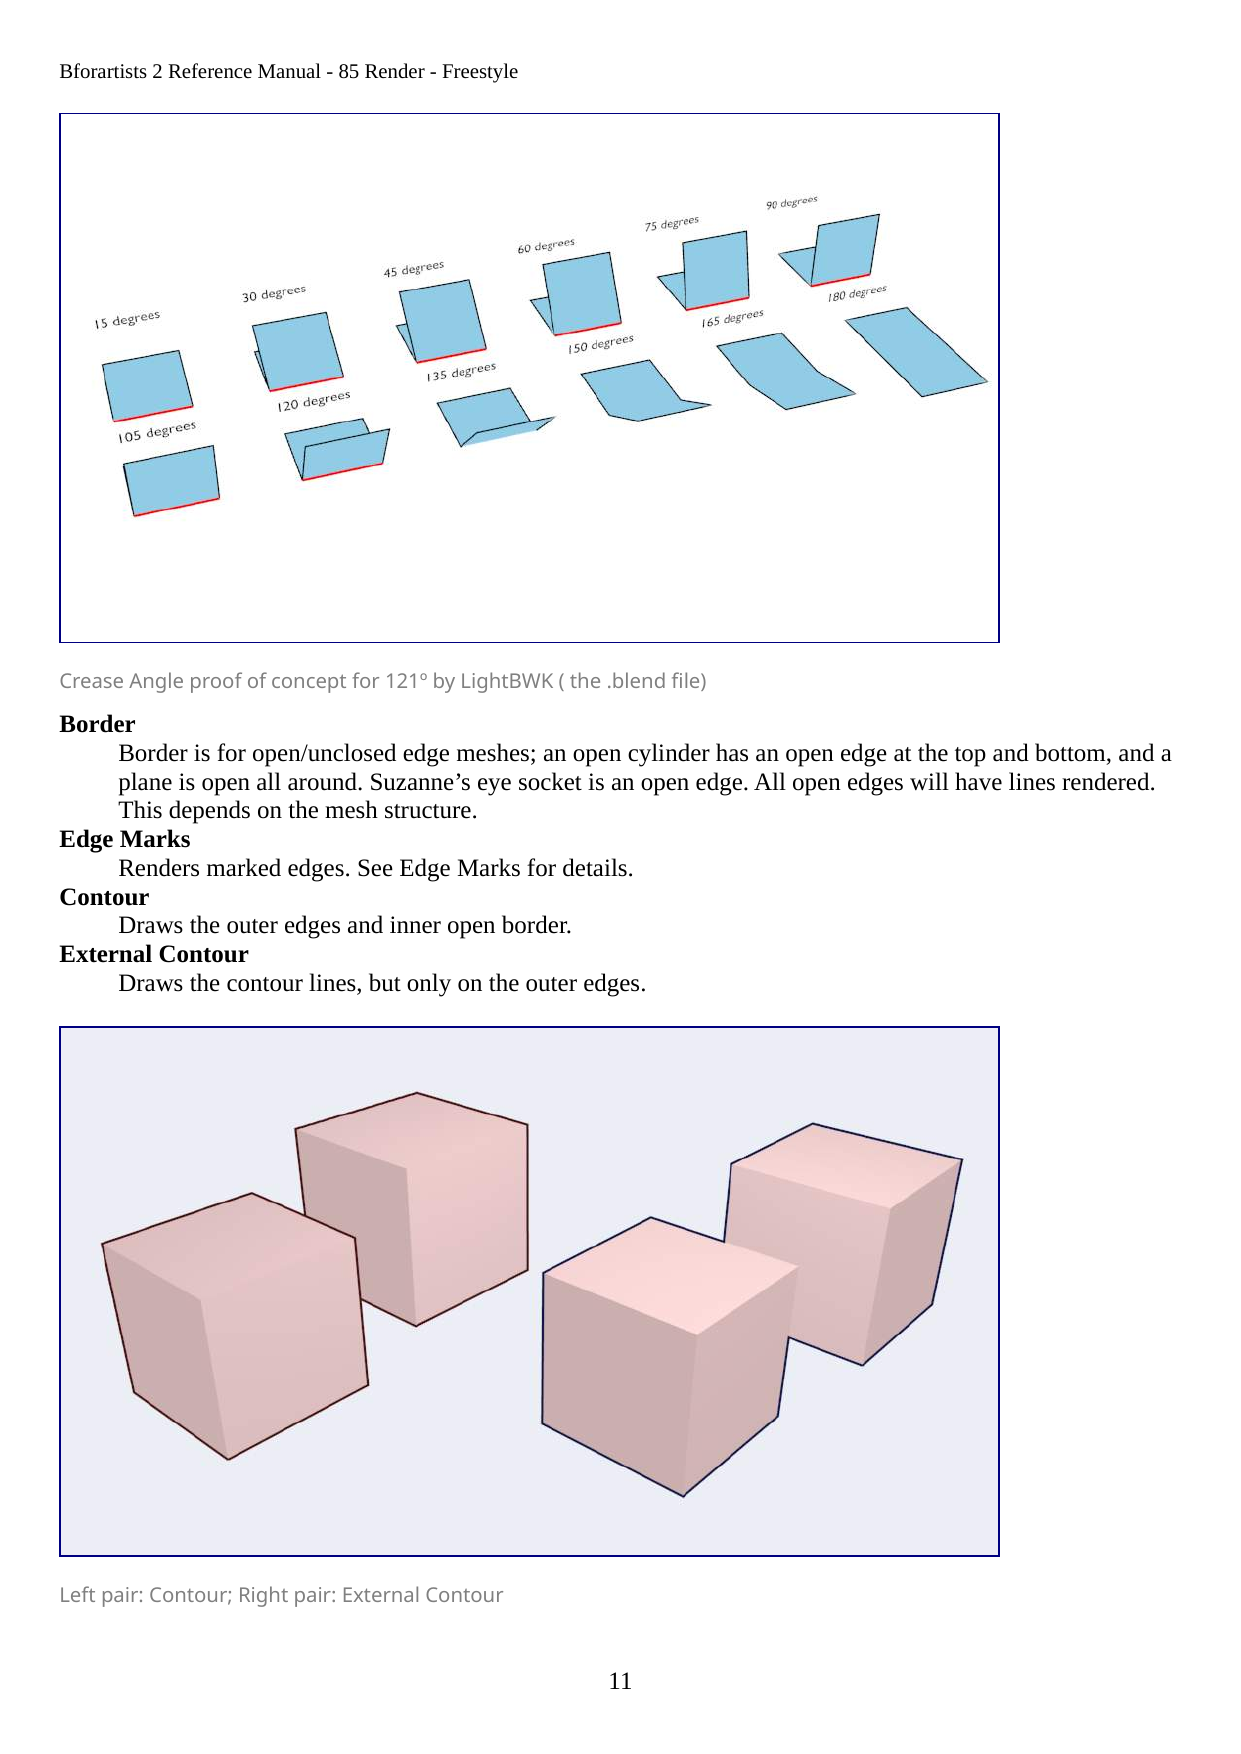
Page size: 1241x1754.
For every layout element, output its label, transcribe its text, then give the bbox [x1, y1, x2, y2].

text Crease Angle proof of concept for 121º by LightBWK ( the .blend file) [59, 663, 1181, 694]
picture [61, 114, 998, 642]
subtitle Border [59, 709, 1181, 738]
subtitle External Contour [59, 939, 1181, 968]
text Left pair: Contour; Right pair: External Contour [59, 1577, 1181, 1608]
list Border is for open/unclosed edge meshes; an open cylinder has an open edge at the top and bottom, and a plane is open all around. Suzanne’s eye socket is an open edge. All open edges will have lines rendered. This depends on the mesh structure. [118, 738, 1181, 824]
subtitle Contour [59, 882, 1181, 910]
list Renders marked edges. See Edge Marks for details. [118, 853, 1181, 882]
list Draws the outer edges and inner open border. [118, 910, 1181, 939]
picture [61, 1028, 998, 1555]
list Draws the contour lines, but only on the outer edges. [118, 968, 1181, 997]
subtitle Edge Marks [59, 824, 1181, 853]
